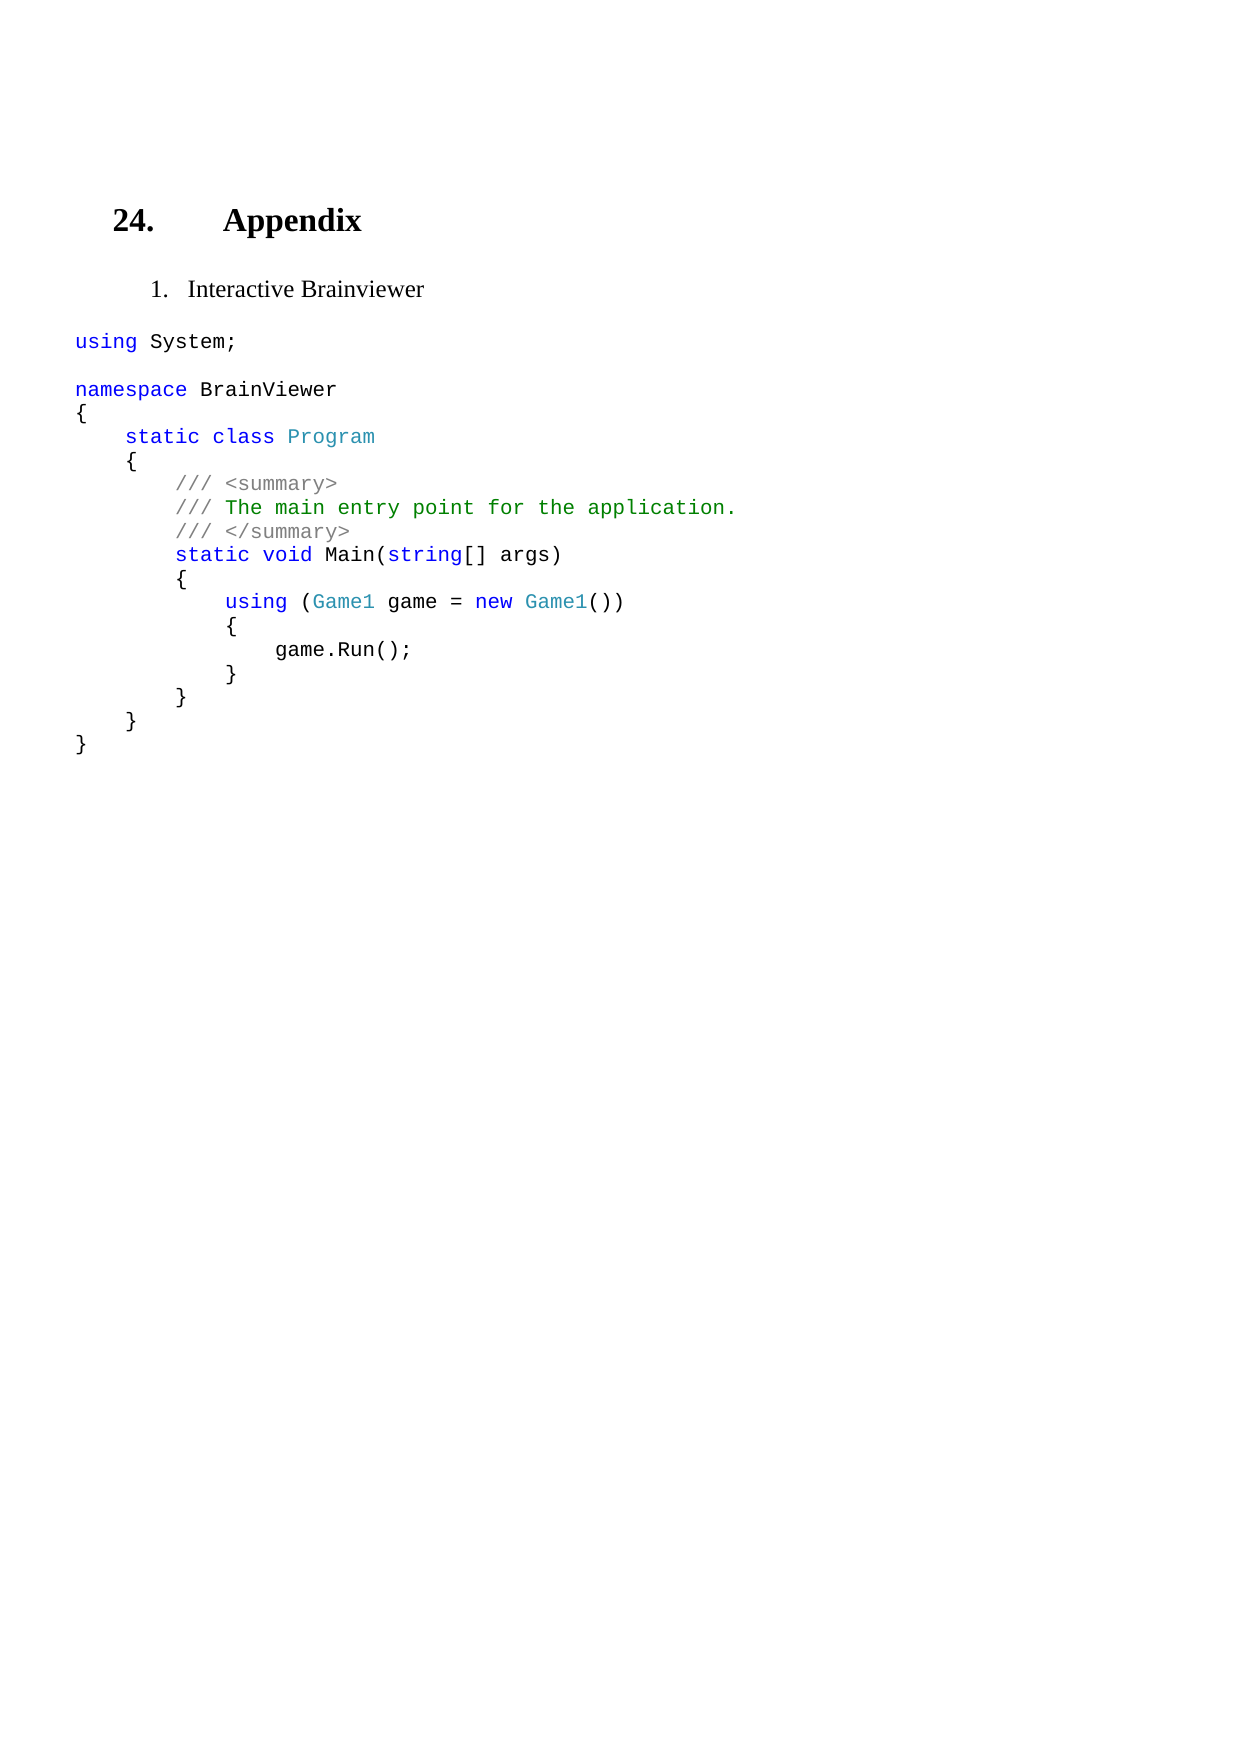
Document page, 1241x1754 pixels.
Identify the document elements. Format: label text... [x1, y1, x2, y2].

text static void Main(string[] args) [75, 544, 1165, 568]
text } [75, 710, 1165, 733]
text } [75, 733, 1165, 757]
subtitle Appendix [112, 201, 1165, 239]
text static class Program [75, 426, 1165, 450]
text /// The main entry point for the application. [75, 497, 1165, 521]
list Interactive Brainviewer [150, 274, 1165, 303]
text { [75, 402, 1165, 426]
text { [75, 568, 1165, 592]
text } [75, 686, 1165, 710]
text } [75, 662, 1165, 686]
text { [75, 615, 1165, 639]
text { [75, 450, 1165, 473]
text using System; [75, 331, 1165, 355]
text /// <summary> [75, 473, 1165, 497]
text using (Game1 game = new Game1()) [75, 592, 1165, 615]
text game.Run(); [75, 639, 1165, 662]
text /// </summary> [75, 521, 1165, 544]
text namespace BrainViewer [75, 379, 1165, 402]
